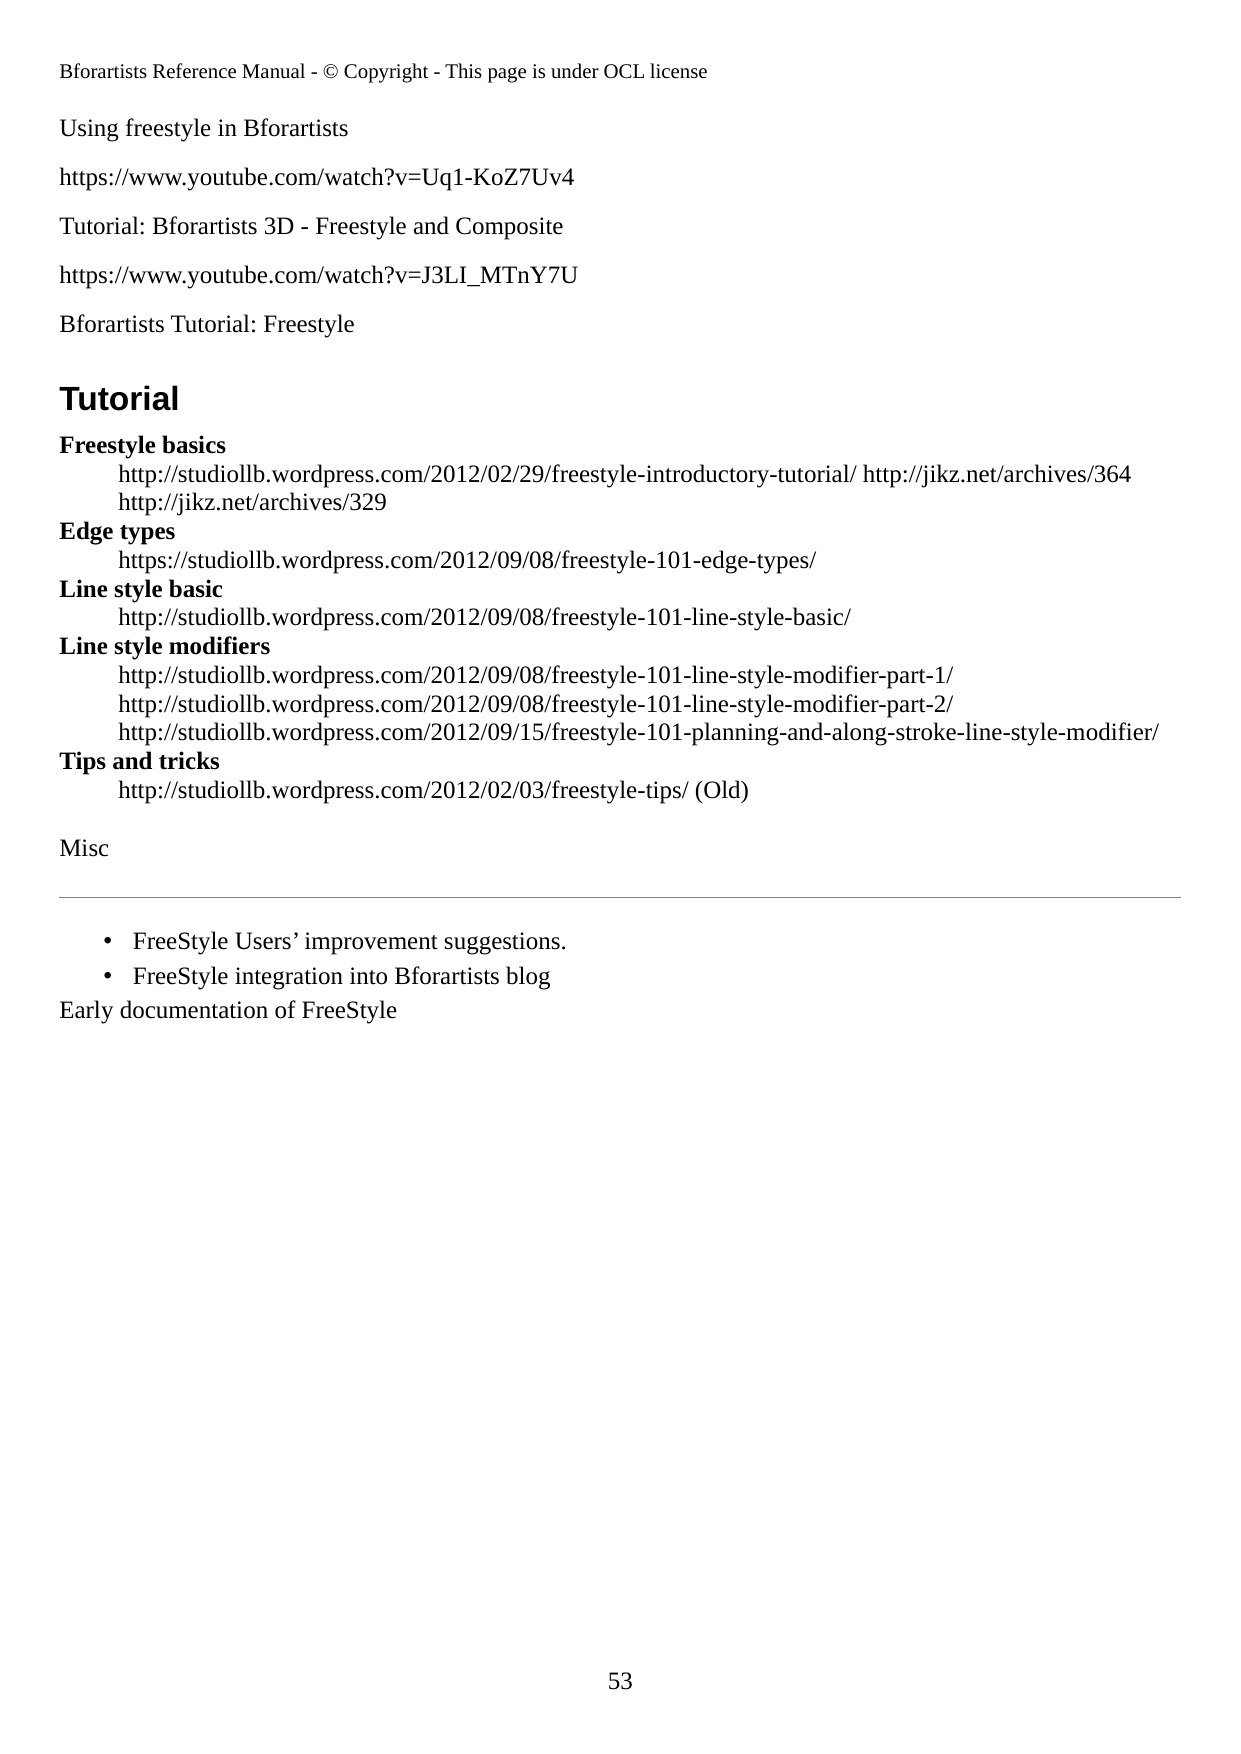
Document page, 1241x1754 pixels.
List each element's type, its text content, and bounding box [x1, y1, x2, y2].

subtitle Freestyle basics [59, 430, 1181, 459]
text https://www.youtube.com/watch?v=J3LI_MTnY7U [59, 260, 1181, 288]
text Early documentation of FreeStyle [59, 995, 1181, 1053]
list http://studiollb.wordpress.com/2012/02/29/freestyle-introductory-tutorial/ http://jikz.net/archives/364 http://jikz.net/archives/329 [118, 459, 1181, 516]
text Tutorial: Bforartists 3D - Freestyle and Composite [59, 211, 1181, 239]
list FreeStyle Users’ improvement suggestions. [103, 926, 1181, 955]
subtitle Tips and tricks [59, 746, 1181, 775]
text Misc [59, 833, 1181, 862]
subtitle Line style modifiers [59, 631, 1181, 660]
subtitle Edge types [59, 516, 1181, 545]
list http://studiollb.wordpress.com/2012/09/08/freestyle-101-line-style-basic/ [118, 602, 1181, 631]
list http://studiollb.wordpress.com/2012/02/03/freestyle-tips/ (Old) [118, 775, 1181, 804]
text Bforartists Tutorial: Freestyle [59, 309, 1181, 338]
list http://studiollb.wordpress.com/2012/09/08/freestyle-101-line-style-modifier-part-1/ http://studiollb.wordpress.com/2012/09/08/freestyle-101-line-style-modifier-part-2/ http://studiollb.wordpress.com/2012/09/15/freestyle-101-planning-and-along-stroke-line-style-modifier/ [118, 660, 1181, 746]
list https://studiollb.wordpress.com/2012/09/08/freestyle-101-edge-types/ [118, 545, 1181, 574]
text Using freestyle in Bforartists [59, 113, 1181, 141]
subtitle Tutorial [59, 379, 1181, 417]
subtitle Line style basic [59, 574, 1181, 602]
text https://www.youtube.com/watch?v=Uq1-KoZ7Uv4 [59, 162, 1181, 190]
list FreeStyle integration into Bforartists blog [103, 961, 1181, 989]
